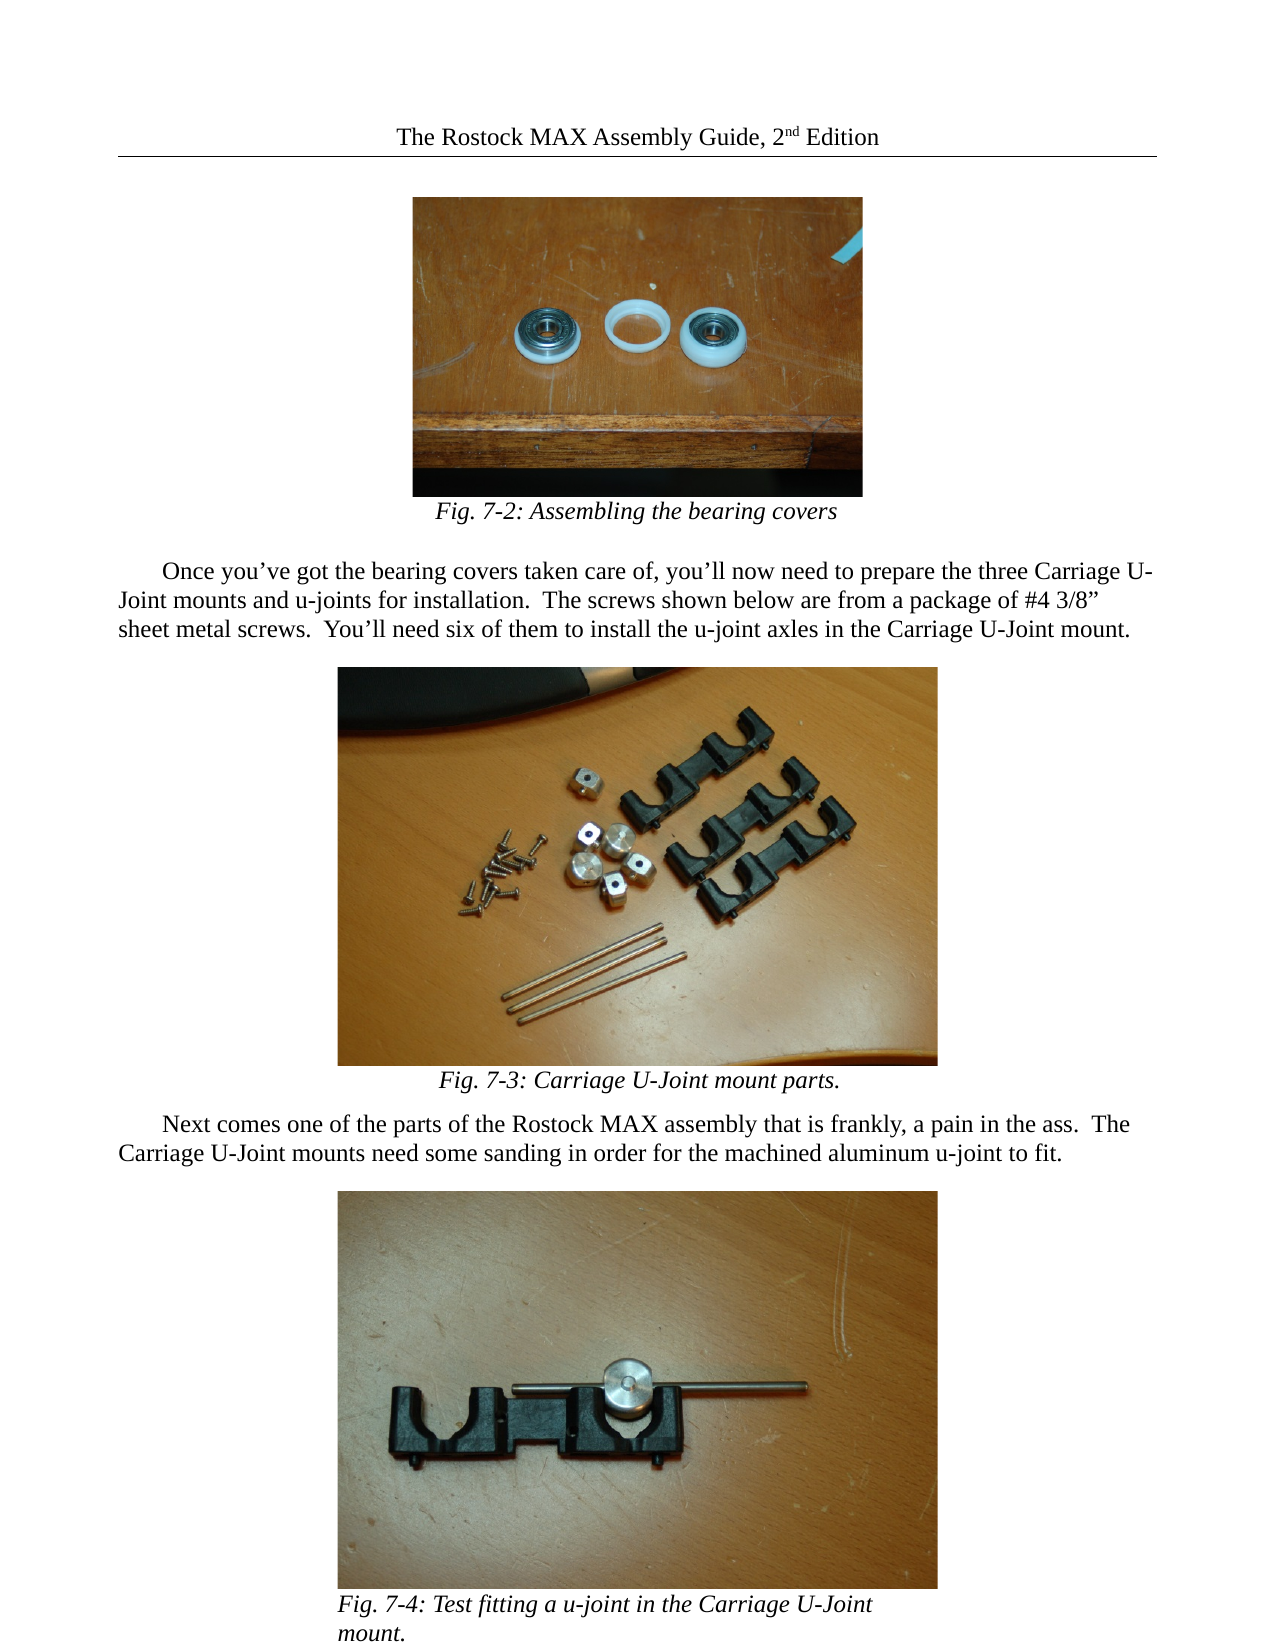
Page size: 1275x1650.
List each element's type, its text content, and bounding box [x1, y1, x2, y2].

text Next comes one of the parts of the Rostock MAX assembly that is frankly, a pain in the ass. The Carriage U-Joint mounts need some sanding in order for the machined aluminum u-joint to fit. [118, 1109, 1157, 1166]
text Fig. 7-3: Carriage U-Joint mount parts. [337, 1066, 937, 1094]
text Once you’ve got the bearing covers taken care of, you’ll now need to prepare the three Carriage U-Joint mounts and u-joints for installation. The screws shown below are from a package of #4 3/8” sheet metal screws. You’ll need six of them to install the u-joint axles in the Carriage U-Joint mount. [118, 556, 1157, 643]
picture [337, 1191, 938, 1589]
text Fig. 7-2: Assembling the bearing covers [412, 497, 862, 525]
text Fig. 7-4: Test fitting a u-joint in the Carriage U-Joint mount. [337, 1589, 937, 1647]
picture [412, 197, 863, 497]
picture [337, 667, 938, 1066]
